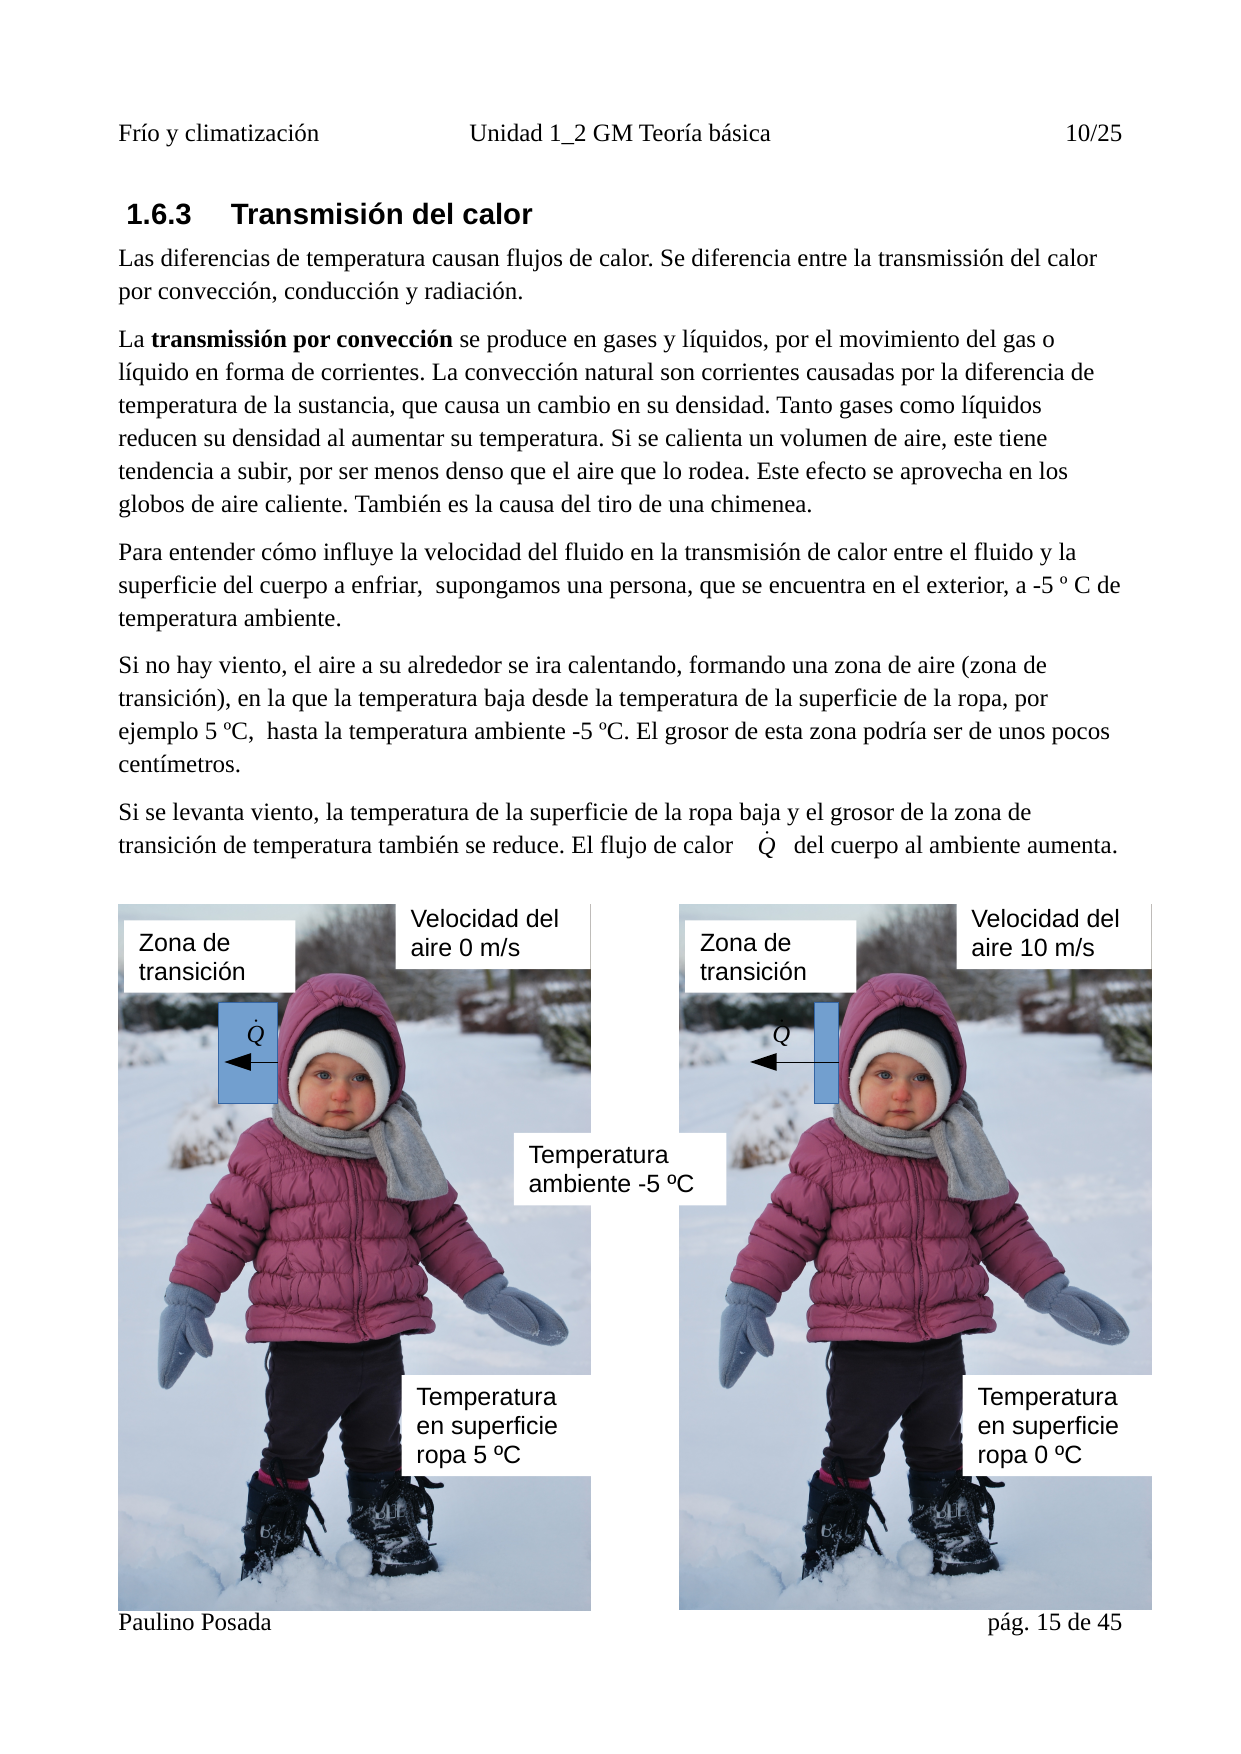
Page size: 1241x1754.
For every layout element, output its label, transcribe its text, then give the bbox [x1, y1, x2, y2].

text Las diferencias de temperatura causan flujos de calor. Se diferencia entre la transmissión del calor por convección, conducción y radiación. [118, 243, 1122, 305]
picture [118, 904, 591, 1611]
text Para entender cómo influye la velocidad del fluido en la transmisión de calor entre el fluido y la superficie del cuerpo a enfriar, supongamos una persona, que se encuentra en el exterior, a -5 º C de temperatura ambiente. [118, 537, 1122, 632]
picture [679, 904, 1152, 1610]
subtitle Transmisión del calor [118, 197, 1122, 231]
text Si se levanta viento, la temperatura de la superficie de la ropa baja y el grosor de la zona de transición de temperatura también se reduce. El flujo de calor del cuerpo al ambiente aumenta. [118, 797, 1122, 859]
text Si no hay viento, el aire a su alrededor se ira calentando, formando una zona de aire (zona de transición), en la que la temperatura baja desde la temperatura de la superficie de la ropa, por ejemplo 5 ºC, hasta la temperatura ambiente -5 ºC. El grosor de esta zona podría ser de unos pocos centímetros. [118, 650, 1122, 778]
text La transmissión por convección se produce en gases y líquidos, por el movimiento del gas o líquido en forma de corrientes. La convección natural son corrientes causadas por la diferencia de temperatura de la sustancia, que causa un cambio en su densidad. Tanto gases como líquidos reducen su densidad al aumentar su temperatura. Si se calienta un volumen de aire, este tiene tendencia a subir, por ser menos denso que el aire que lo rodea. Este efecto se aprovecha en los globos de aire caliente. También es la causa del tiro de una chimenea. [118, 324, 1122, 518]
